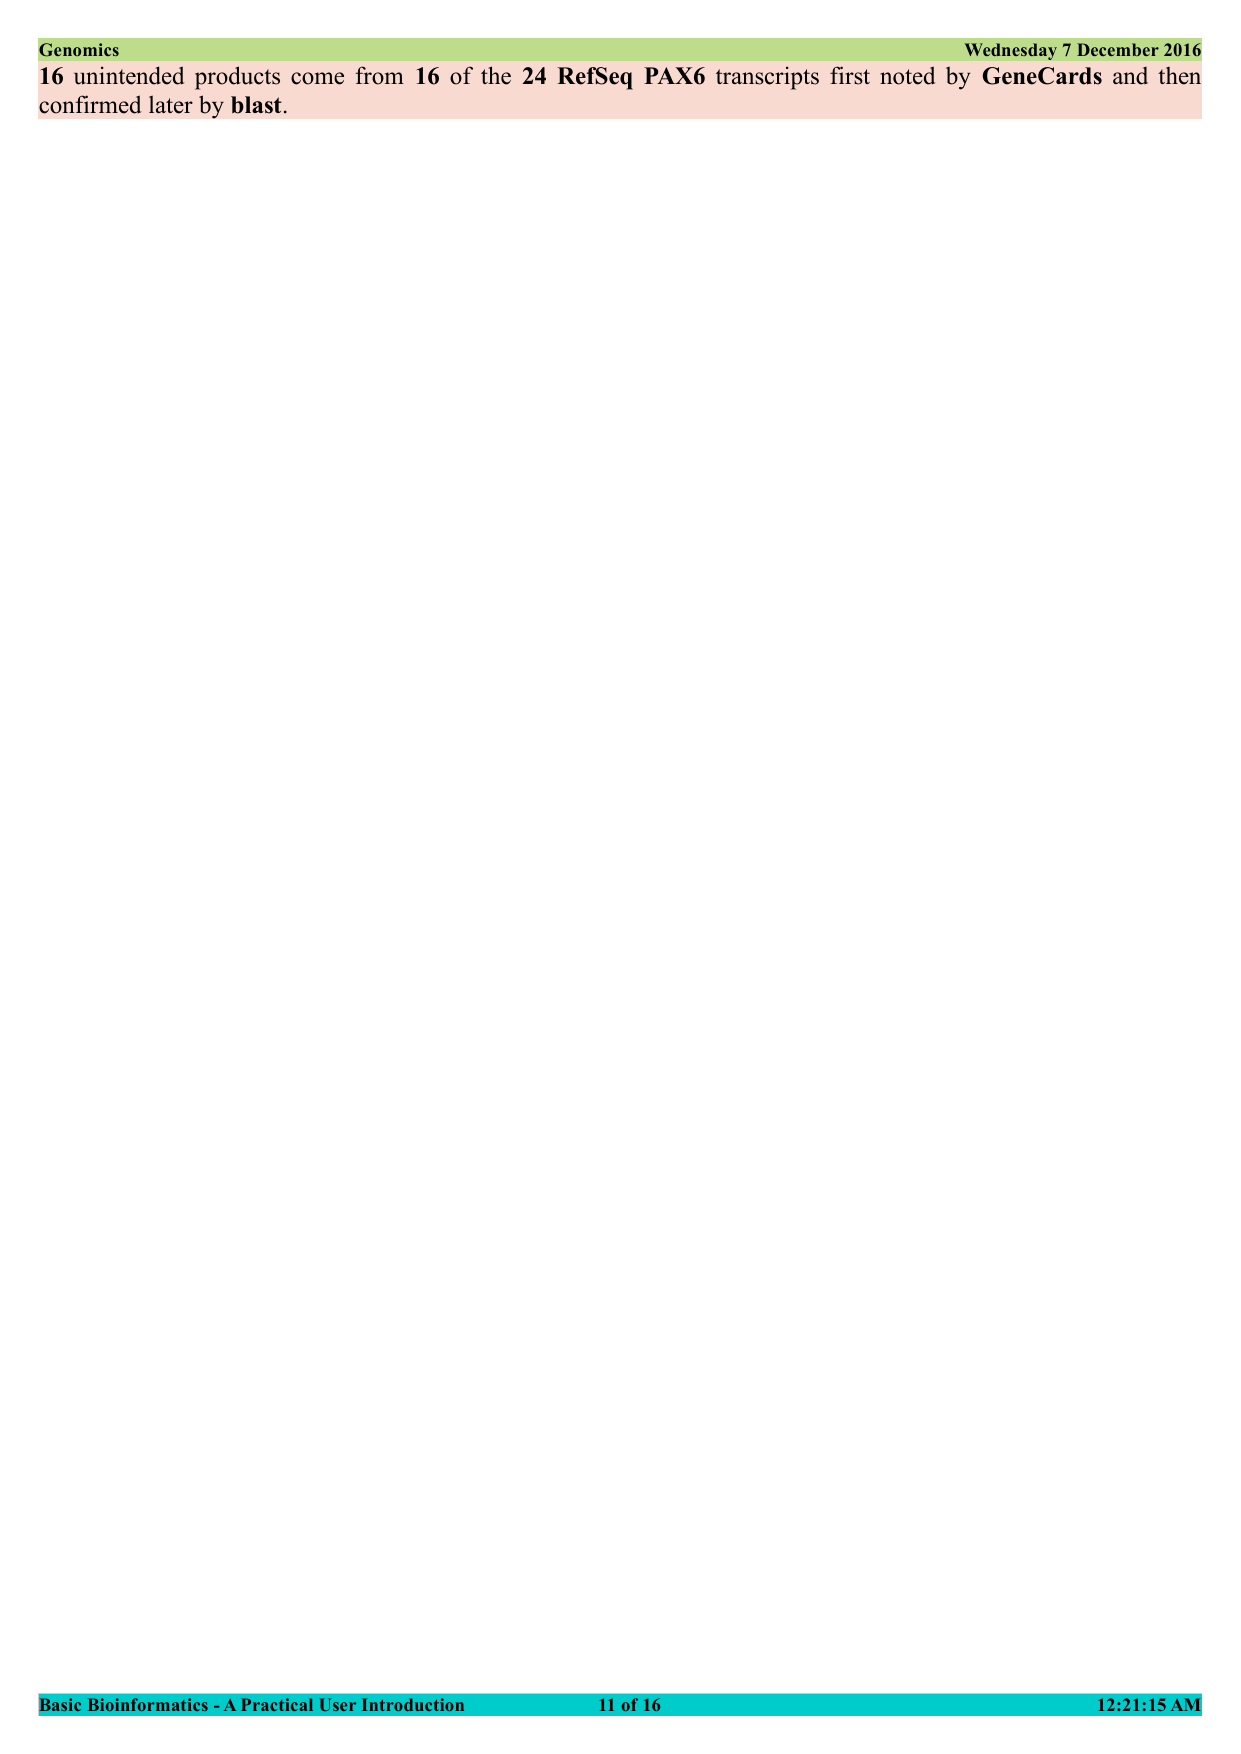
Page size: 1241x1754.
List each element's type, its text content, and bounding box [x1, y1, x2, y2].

text 16 unintended products come from 16 of the 24 RefSeq PAX6 transcripts first noted by GeneCards and then confirmed later by blast. [38, 61, 1202, 119]
